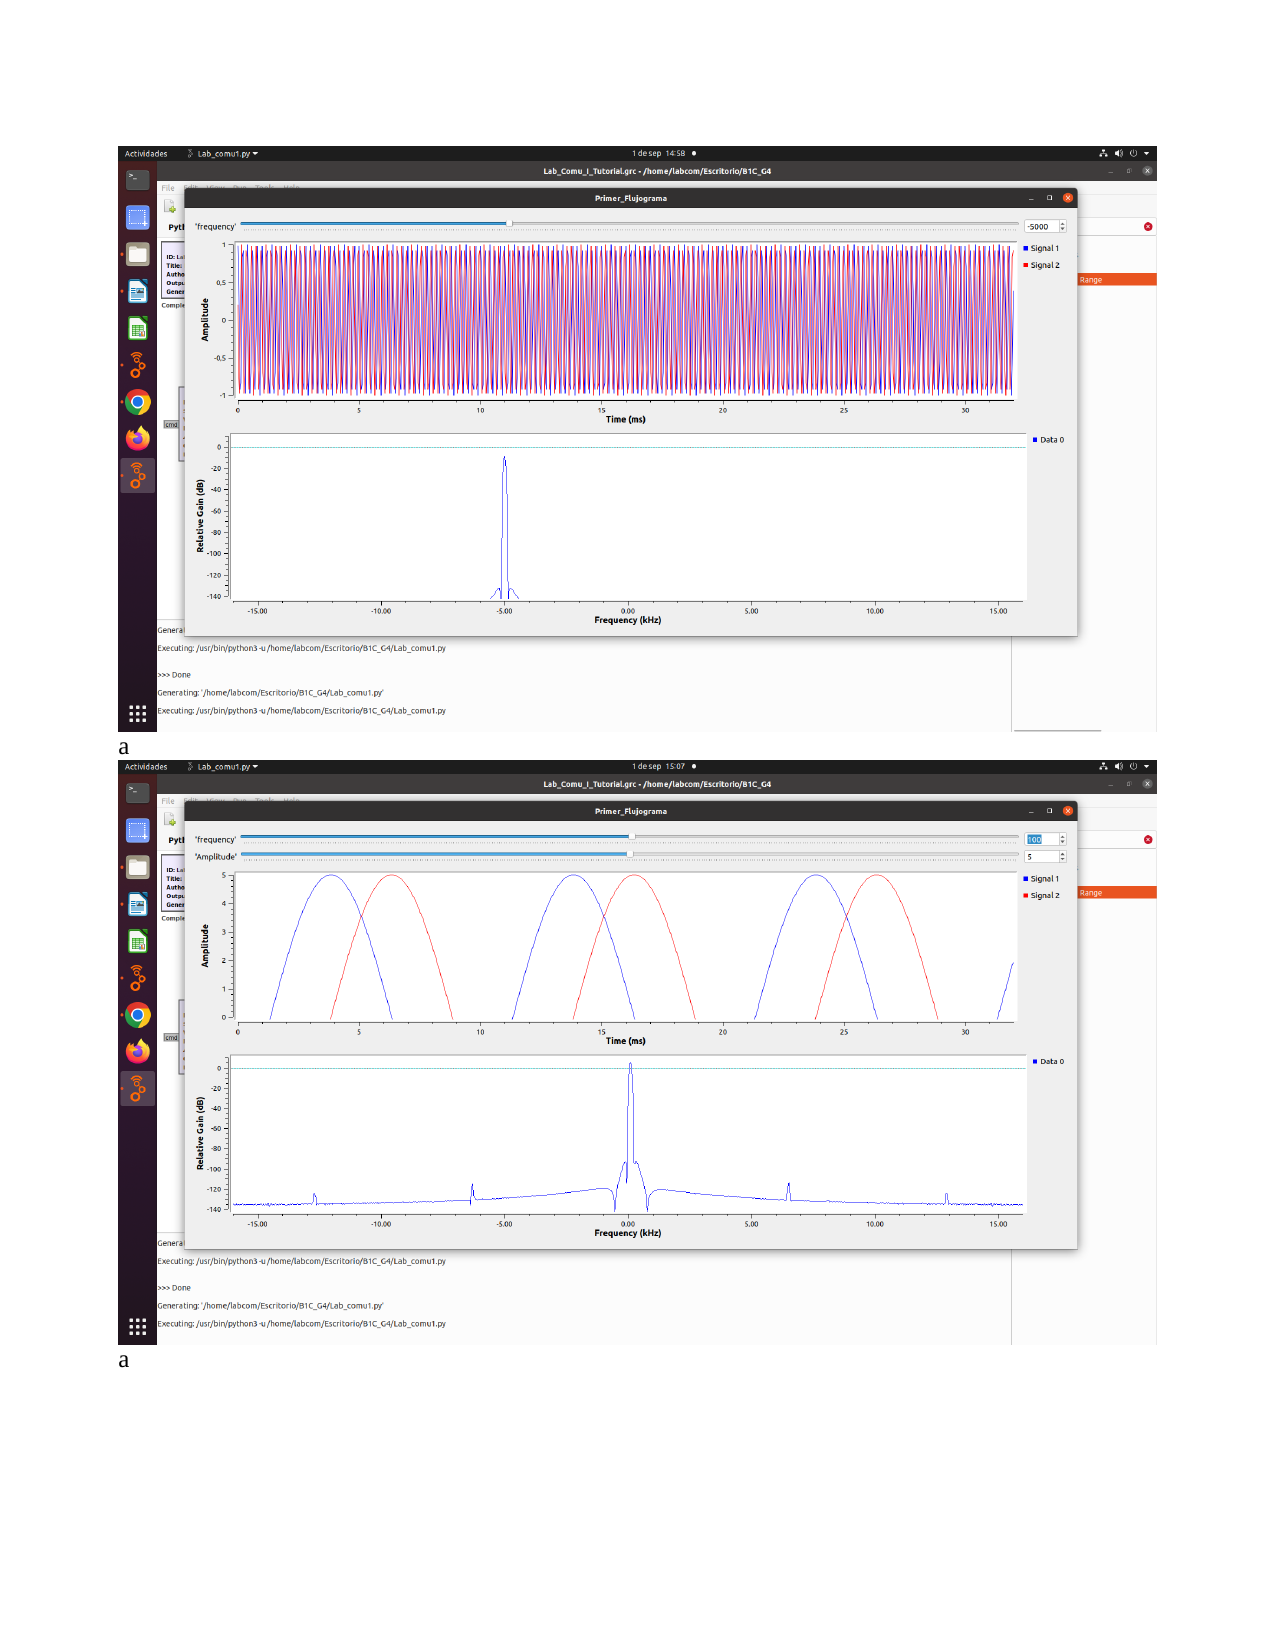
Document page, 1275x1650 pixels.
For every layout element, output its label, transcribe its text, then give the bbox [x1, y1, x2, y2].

picture [118, 760, 1157, 1345]
text a [118, 1345, 1157, 1373]
picture [118, 146, 1157, 732]
text a [118, 732, 1157, 760]
